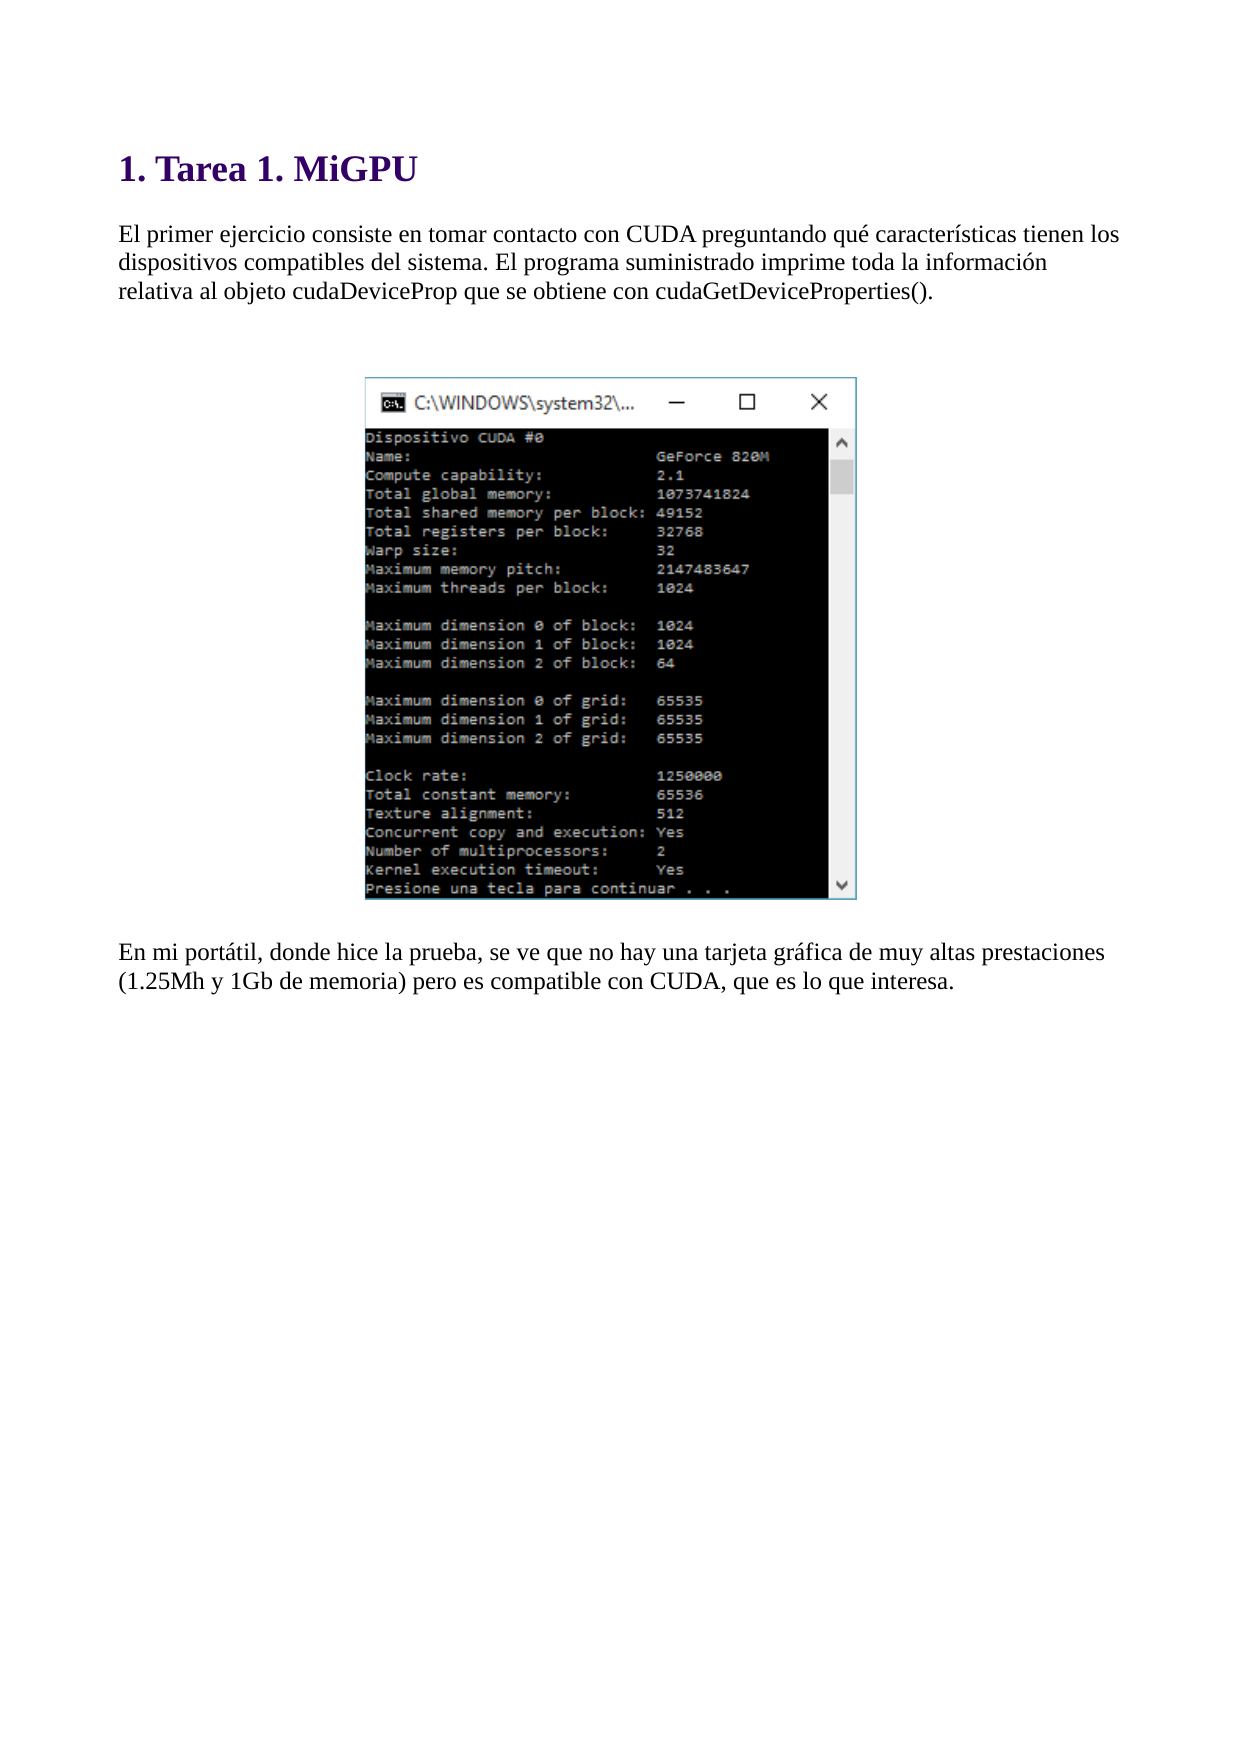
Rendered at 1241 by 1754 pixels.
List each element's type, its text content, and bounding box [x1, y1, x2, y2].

text El primer ejercicio consiste en tomar contacto con CUDA preguntando qué características tienen los dispositivos compatibles del sistema. El programa suministrado imprime toda la información relativa al objeto cudaDeviceProp que se obtiene con cudaGetDeviceProperties(). [118, 219, 1122, 305]
text 1. Tarea 1. MiGPU [118, 147, 1122, 190]
picture [364, 377, 857, 900]
text En mi portátil, donde hice la prueba, se ve que no hay una tarjeta gráfica de muy altas prestaciones (1.25Mh y 1Gb de memoria) pero es compatible con CUDA, que es lo que interesa. [118, 937, 1122, 995]
